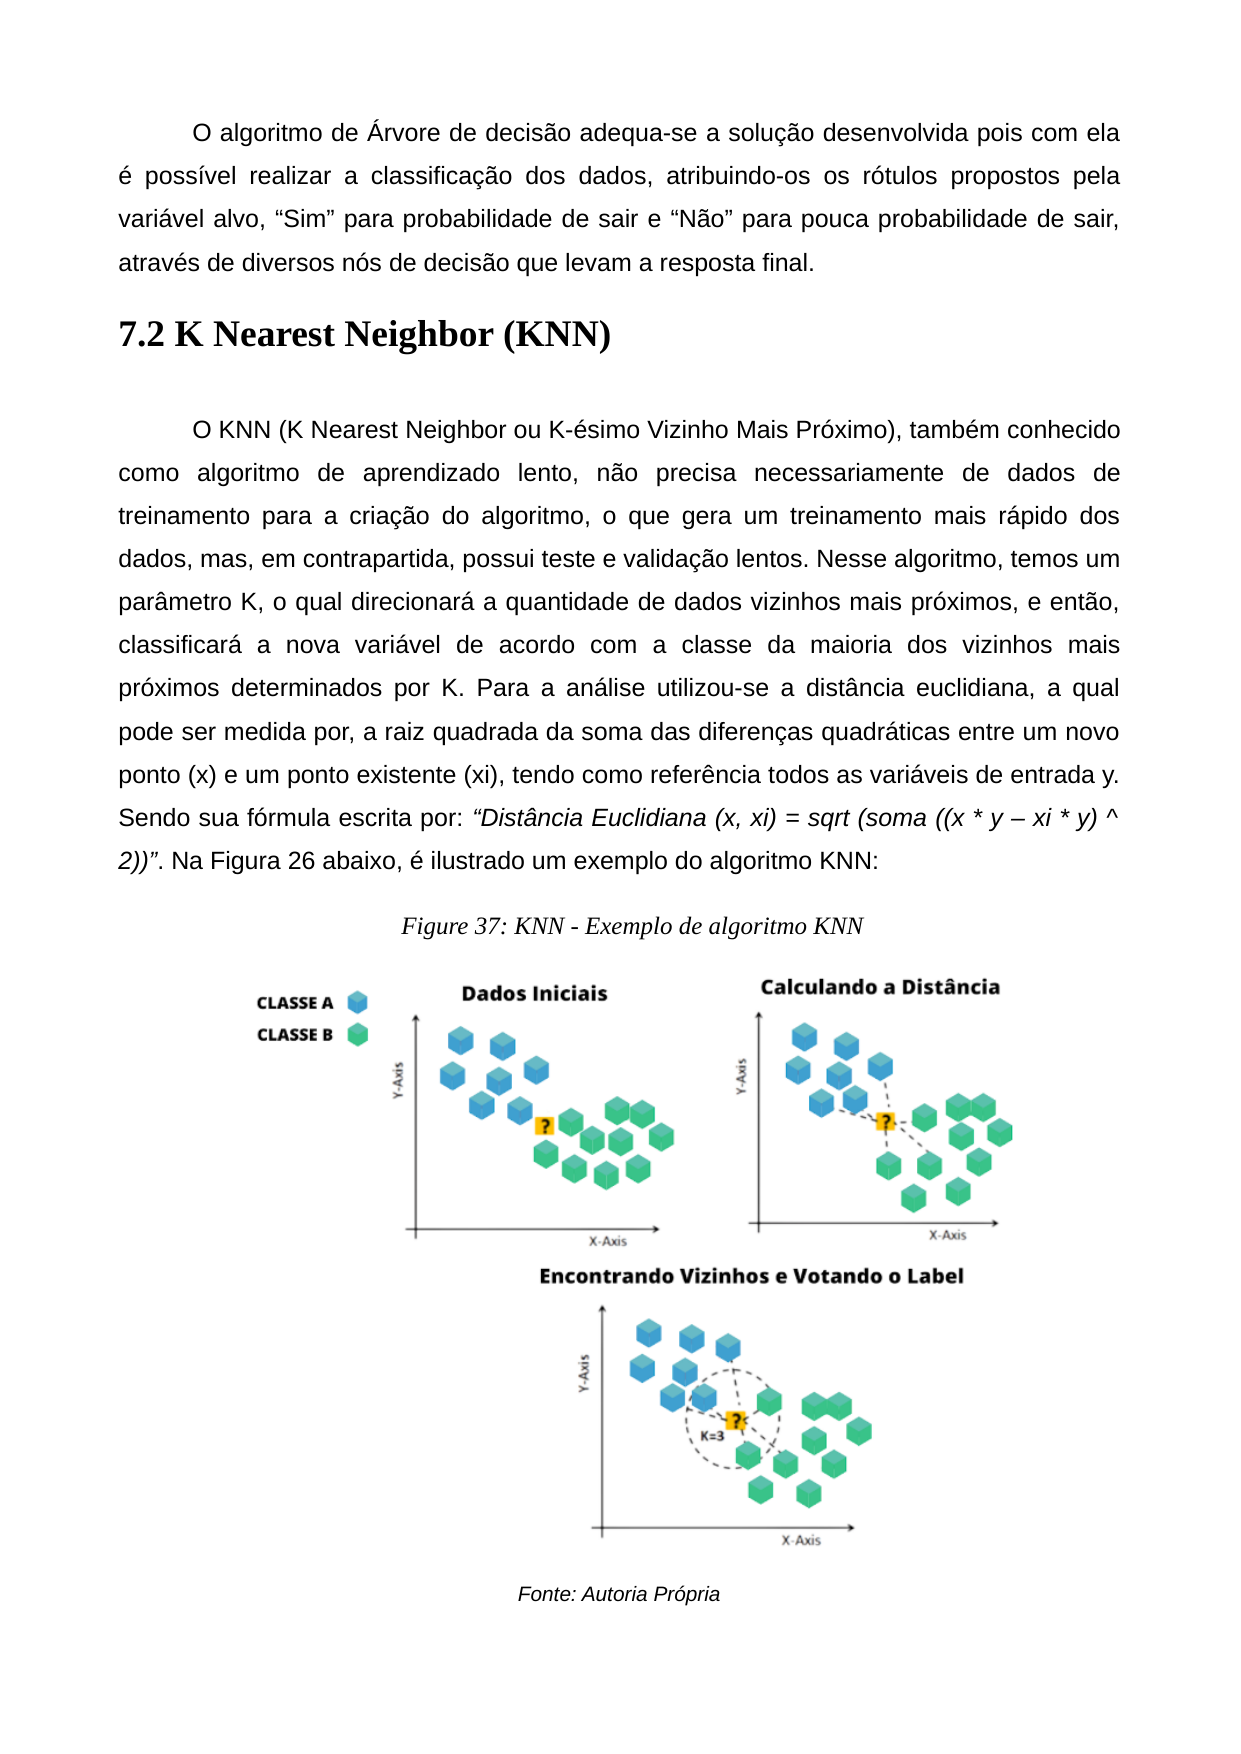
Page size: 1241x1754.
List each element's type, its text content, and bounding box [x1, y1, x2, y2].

picture [238, 957, 1024, 1559]
text Figure 37: KNN - Exemplo de algoritmo KNN [220, 911, 1047, 940]
text Fonte: Autoria Própria [118, 889, 1122, 1606]
text O KNN (K Nearest Neighbor ou K-ésimo Vizinho Mais Próximo), também conhecido como algoritmo de aprendizado lento, não precisa necessariamente de dados de treinamento para a criação do algoritmo, o que gera um treinamento mais rápido dos dados, mas, em contrapartida, possui teste e validação lentos. Nesse algoritmo, temos um parâmetro K, o qual direcionará a quantidade de dados vizinhos mais próximos, e então, classificará a nova variável de acordo com a classe da maioria dos vizinhos mais próximos determinados por K. Para a análise utilizou-se a distância euclidiana, a qual pode ser medida por, a raiz quadrada da soma das diferenças quadráticas entre um novo ponto (x) e um ponto existente (xi), tendo como referência todos as variáveis de entrada y. Sendo sua fórmula escrita por: “Distância Euclidiana (x, xi) = sqrt (soma ((x * y – xi * y) ^ 2))”. Na Figura 26 abaixo, é ilustrado um exemplo do algoritmo KNN: [118, 415, 1122, 875]
text O algoritmo de Árvore de decisão adequa-se a solução desenvolvida pois com ela é possível realizar a classificação dos dados, atribuindo-os os rótulos propostos pela variável alvo, “Sim” para probabilidade de sair e “Não” para pouca probabilidade de sair, através de diversos nós de decisão que levam a resposta final. [118, 118, 1122, 276]
subtitle 7.2 K Nearest Neighbor (KNN) [118, 311, 1122, 354]
